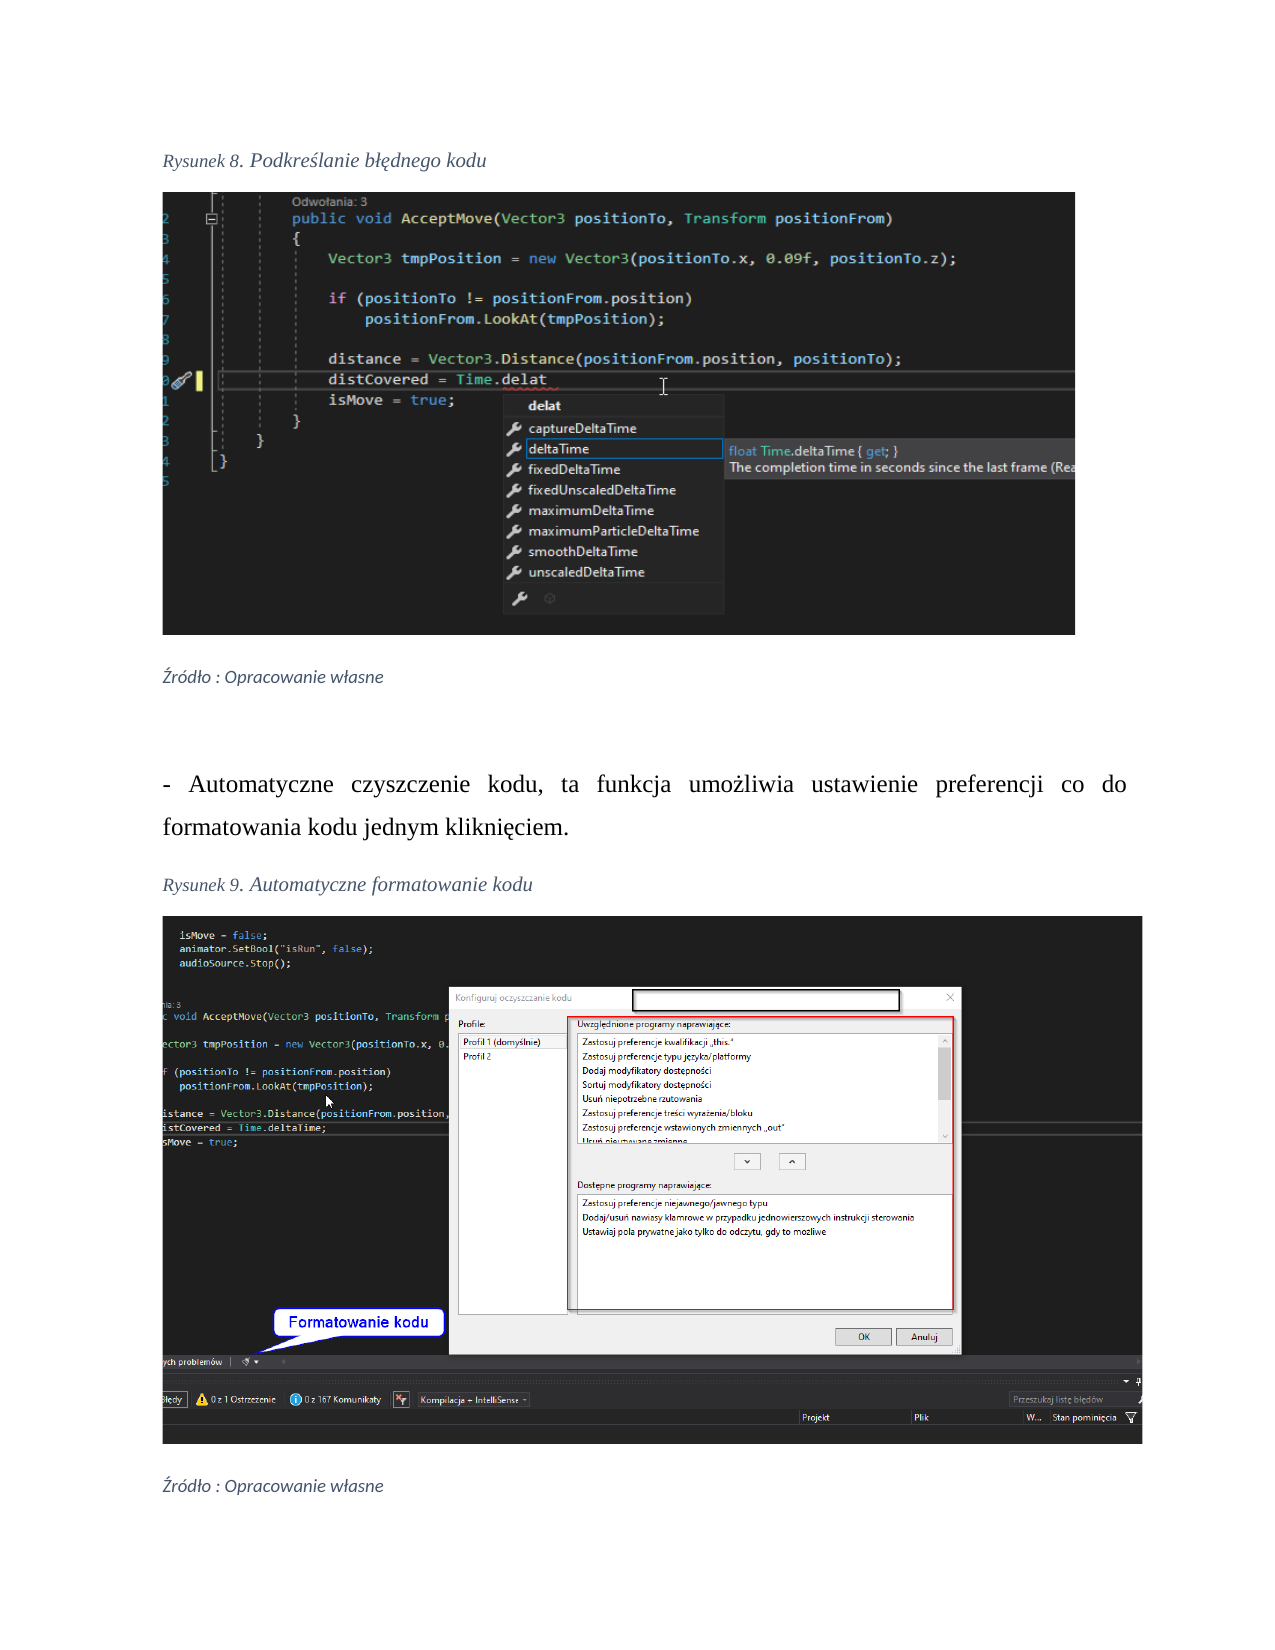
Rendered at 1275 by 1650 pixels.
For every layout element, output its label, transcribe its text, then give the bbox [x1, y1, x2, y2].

text Źródło : Opracowanie własne [162, 1474, 1127, 1497]
text - Automatyczne czyszczenie kodu, ta funkcja umożliwia ustawienie preferencji co do formatowania kodu jednym kliknięciem. [162, 769, 1127, 841]
text Źródło : Opracowanie własne [162, 665, 1127, 688]
text Rysunek 8. Podkreślanie błędnego kodu [162, 148, 1127, 172]
text Rysunek 9. Automatyczne formatowanie kodu [162, 872, 1127, 896]
